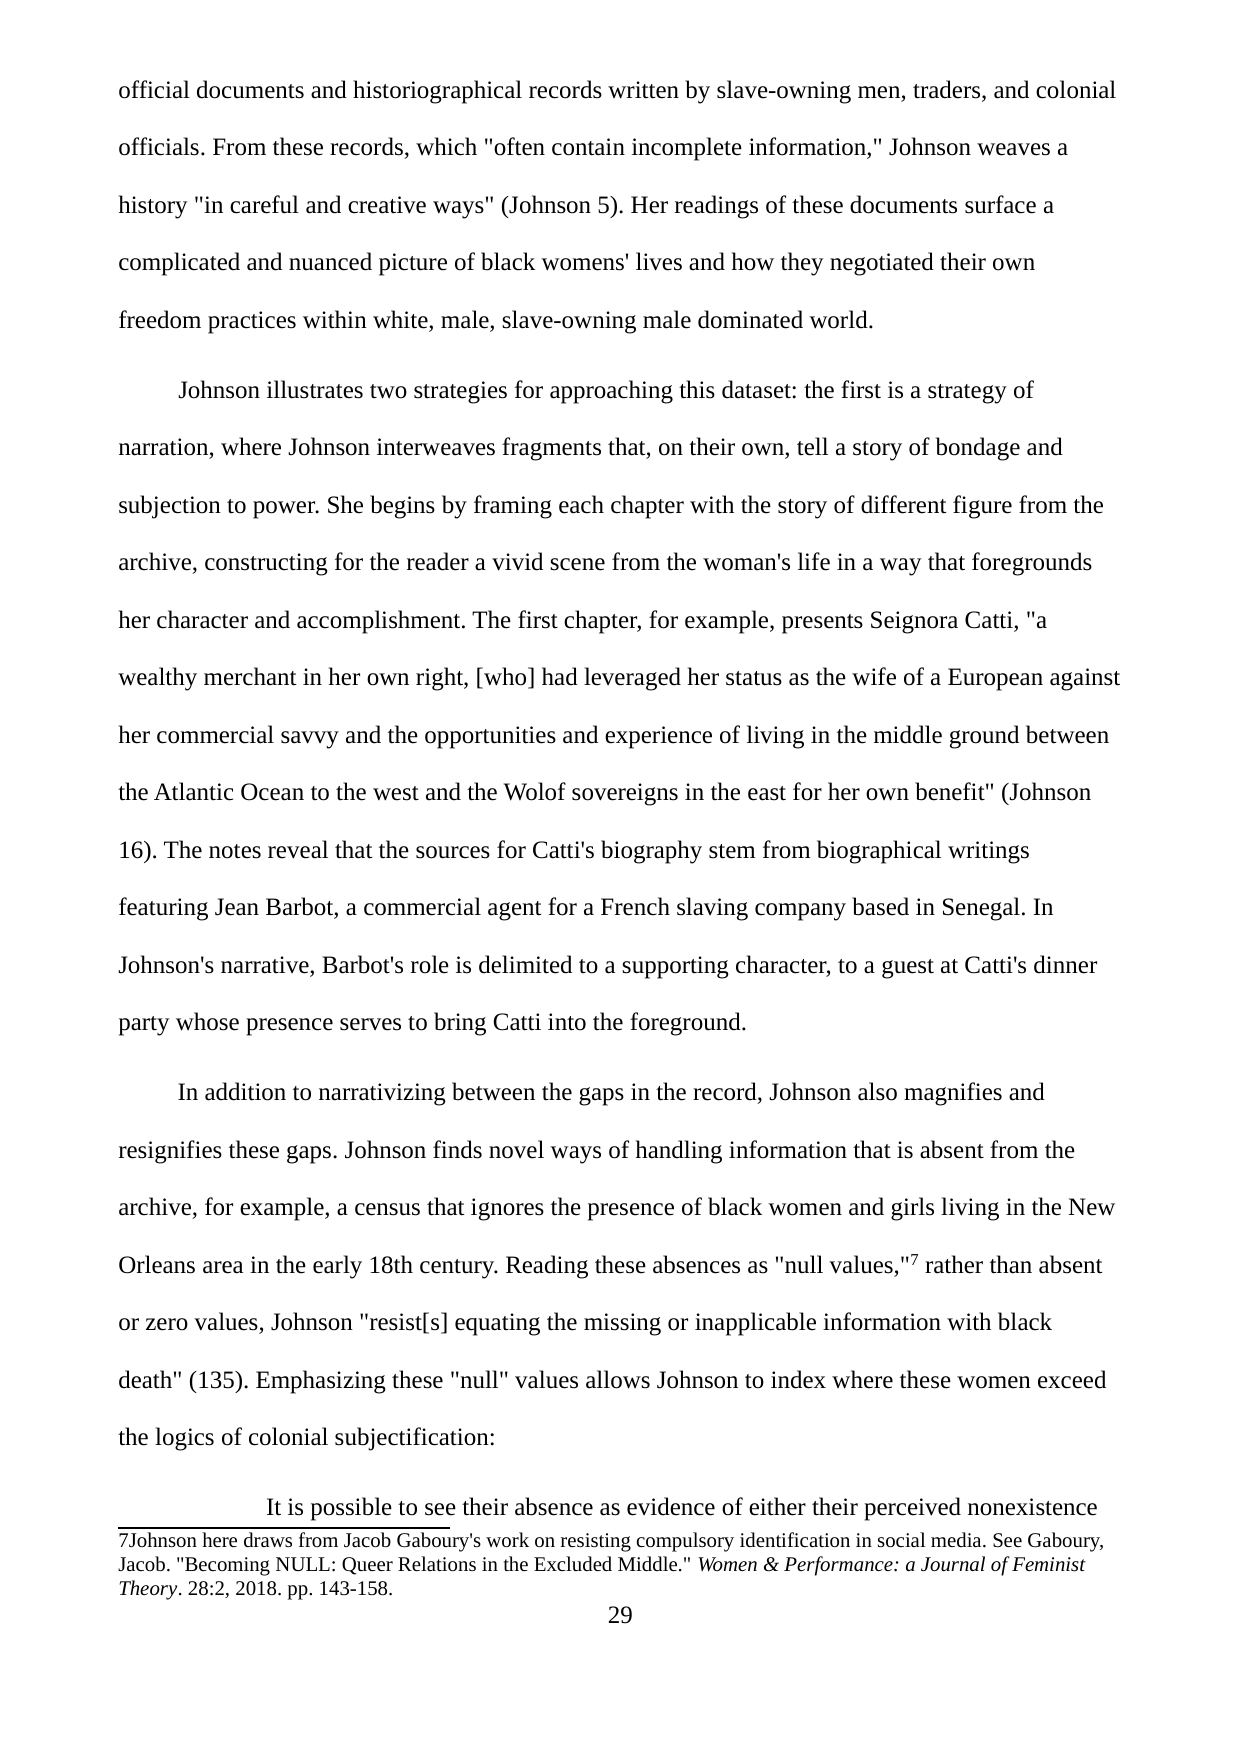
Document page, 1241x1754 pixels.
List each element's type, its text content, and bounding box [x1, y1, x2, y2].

text In addition to narrativizing between the gaps in the record, Johnson also magnifies and resignifies these gaps. Johnson finds novel ways of handling information that is absent from the archive, for example, a census that ignores the presence of black women and girls living in the New Orleans area in the early 18th century. Reading these absences as "null values," rather than absent or zero values, Johnson "resist[s] equating the missing or inapplicable information with black death" (135). Emphasizing these "null" values allows Johnson to index where these women exceed the logics of colonial subjectification: [118, 1077, 1122, 1451]
text It is possible to see their absence as evidence of either their perceived nonexistence [266, 1492, 1122, 1521]
text Johnson here draws from Jacob Gaboury's work on resisting compulsory identification in social media. See Gaboury, Jacob. "Becoming NULL: Queer Relations in the Excluded Middle." Women & Performance: a Journal of Feminist Theory. 28:2, 2018. pp. 143-158. [118, 1528, 1122, 1600]
text official documents and historiographical records written by slave-owning men, traders, and colonial officials. From these records, which "often contain incomplete information," Johnson weaves a history "in careful and creative ways" (Johnson 5). Her readings of these documents surface a complicated and nuanced picture of black womens' lives and how they negotiated their own freedom practices within white, male, slave-owning male dominated world. [118, 75, 1122, 334]
text Johnson illustrates two strategies for approaching this dataset: the first is a strategy of narration, where Johnson interweaves fragments that, on their own, tell a story of bondage and subjection to power. She begins by framing each chapter with the story of different figure from the archive, constructing for the reader a vivid scene from the woman's life in a way that foregrounds her character and accomplishment. The first chapter, for example, presents Seignora Catti, "a wealthy merchant in her own right, [who] had leveraged her status as the wife of a European against her commercial savvy and the opportunities and experience of living in the middle ground between the Atlantic Ocean to the west and the Wolof sovereigns in the east for her own benefit" (Johnson 16). The notes reveal that the sources for Catti's biography stem from biographical writings featuring Jean Barbot, a commercial agent for a French slaving company based in Senegal. In Johnson's narrative, Barbot's role is delimited to a supporting character, to a guest at Catti's dinner party whose presence serves to bring Catti into the foreground. [118, 375, 1122, 1036]
